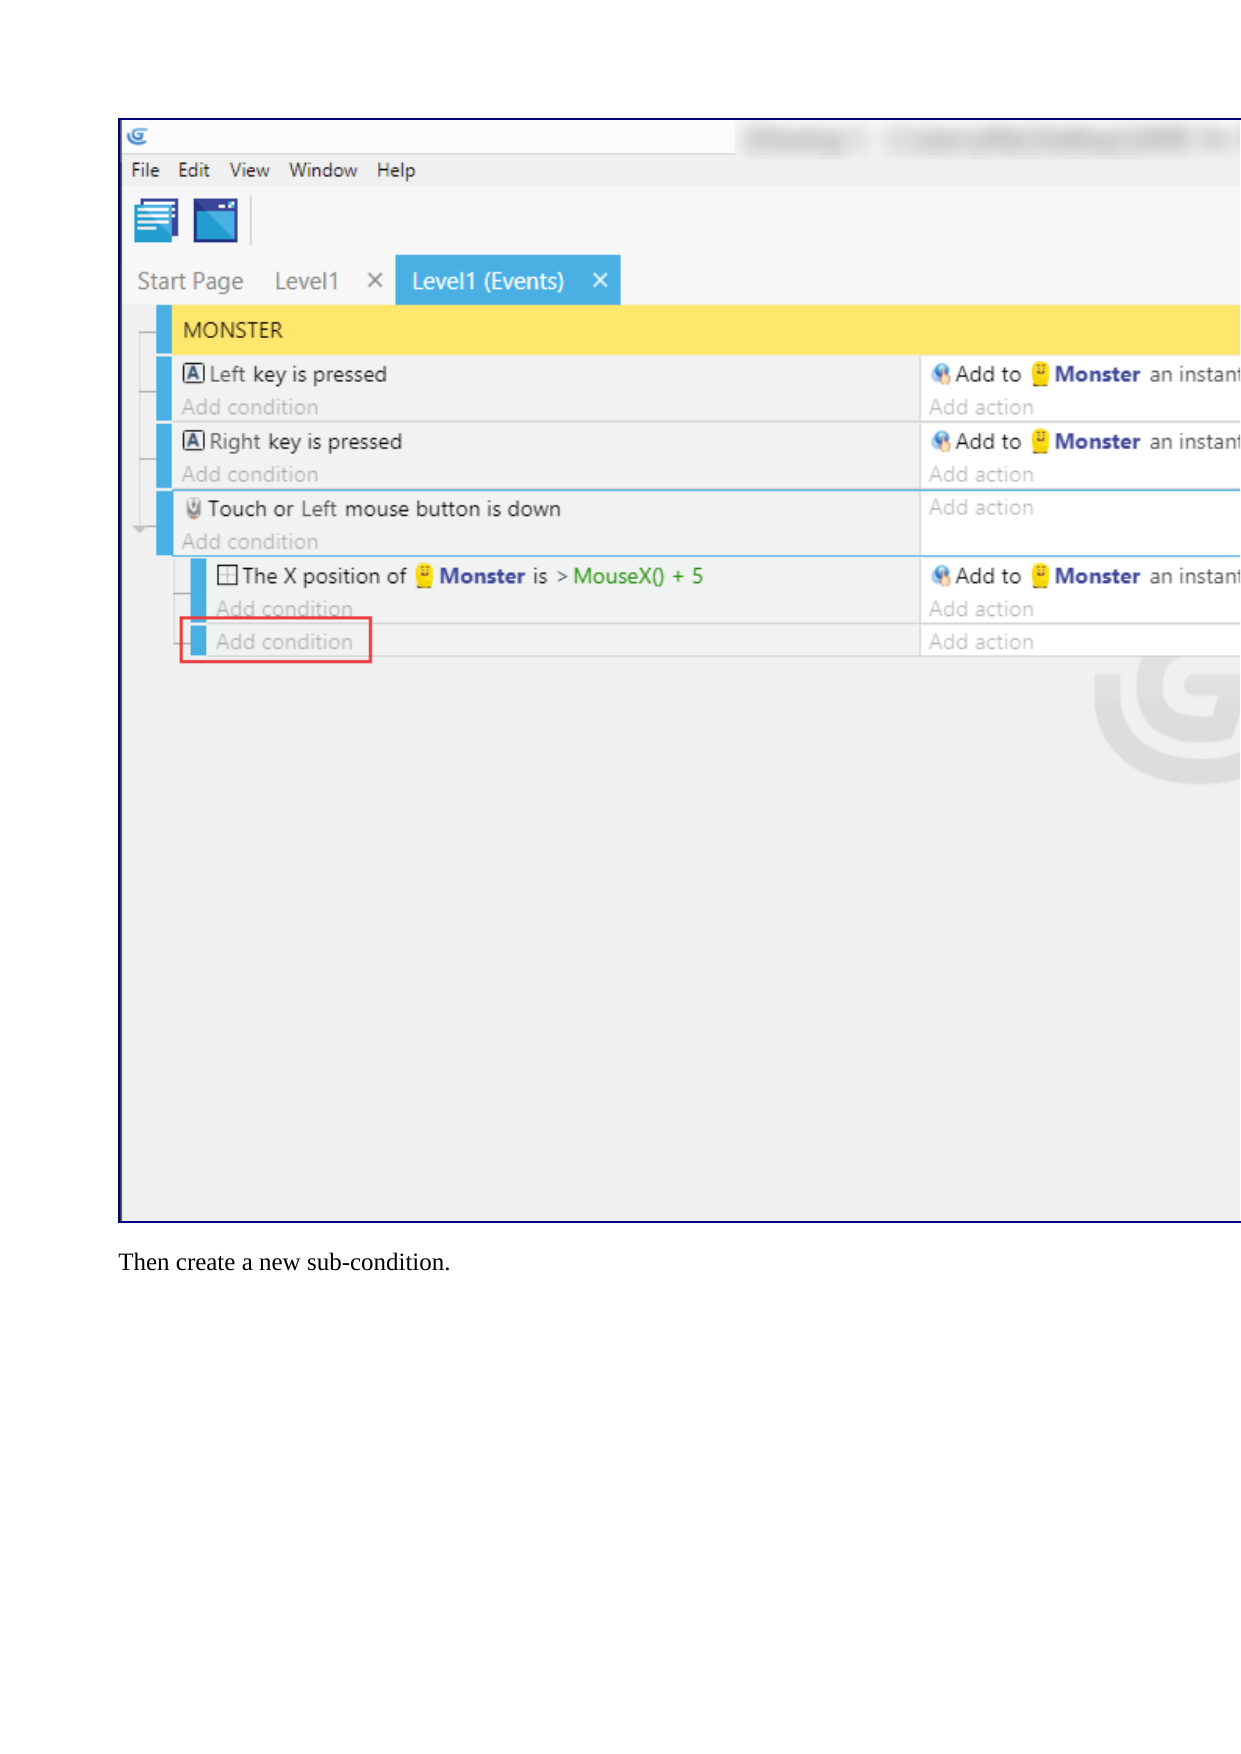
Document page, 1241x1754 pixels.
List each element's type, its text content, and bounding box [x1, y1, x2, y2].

picture [120, 120, 1241, 1221]
text Then create a new sub-condition. [118, 1247, 1122, 1276]
